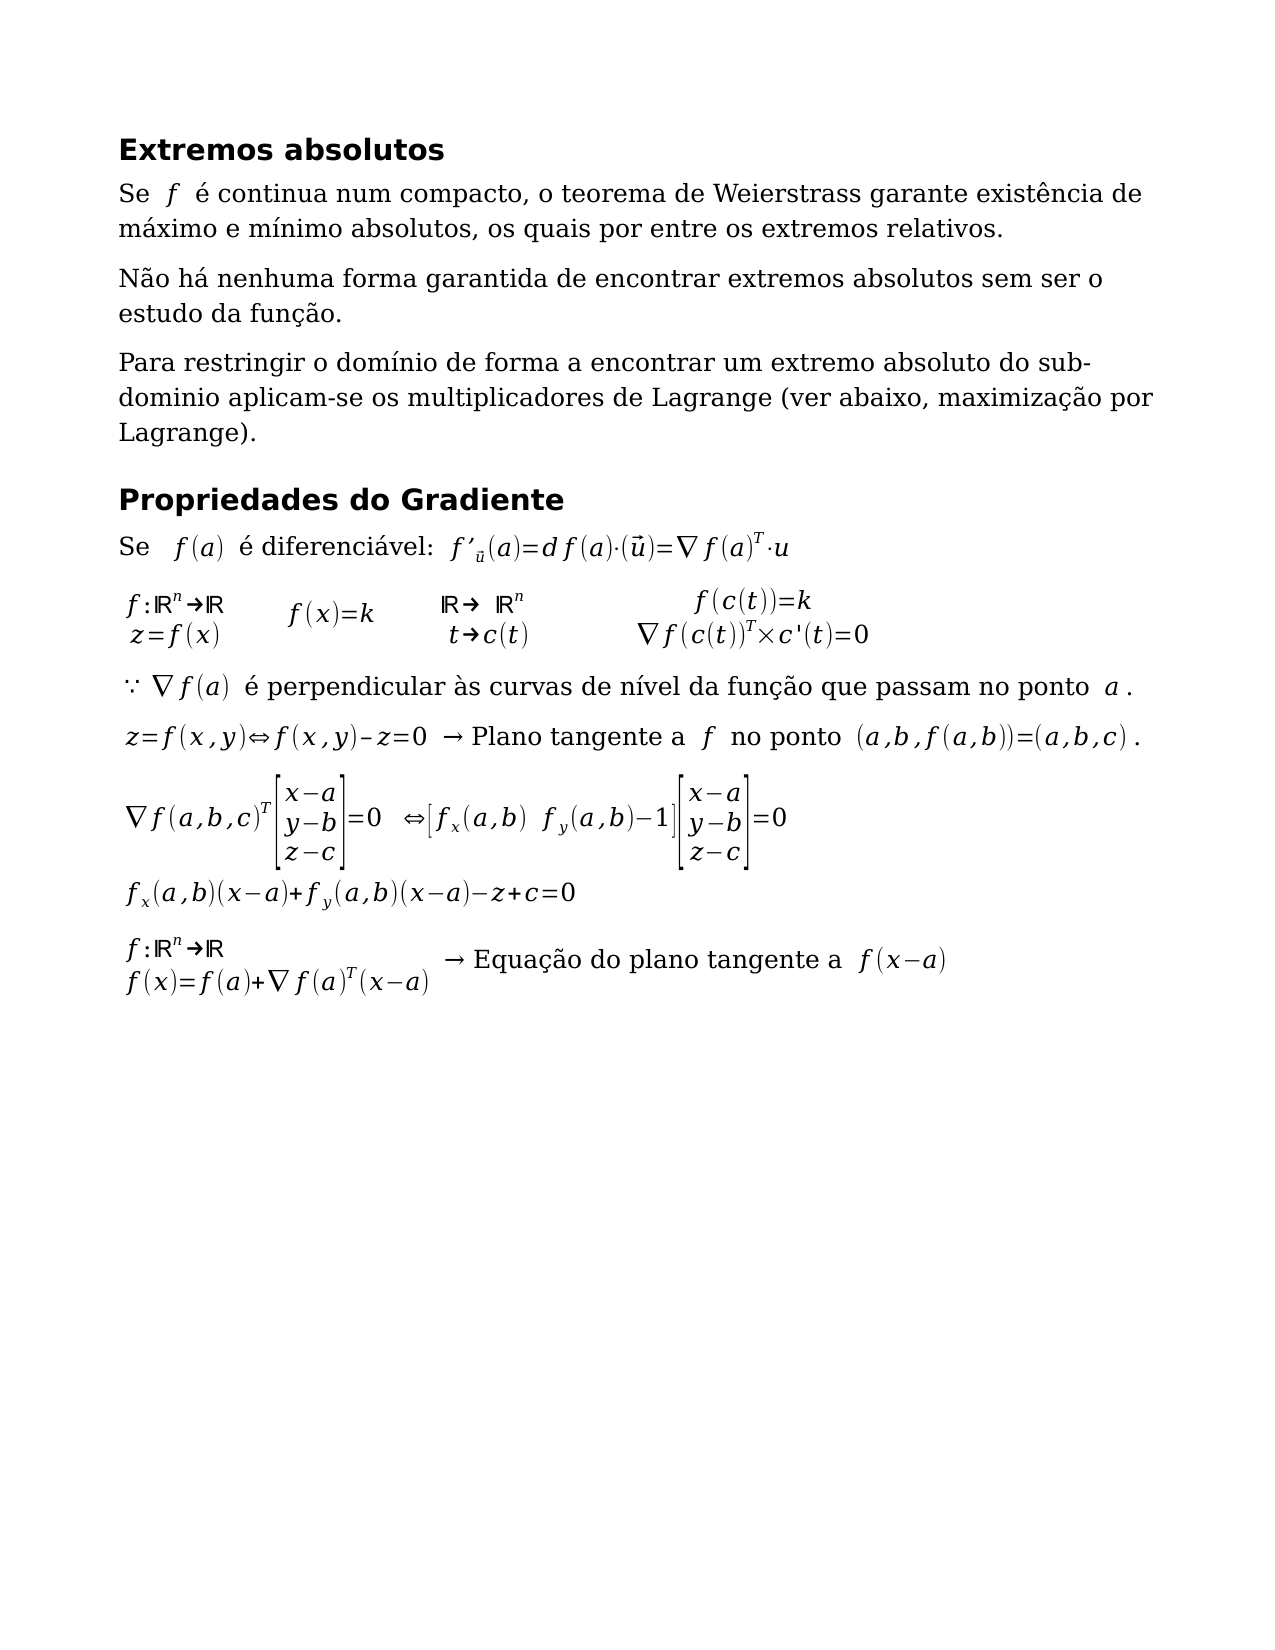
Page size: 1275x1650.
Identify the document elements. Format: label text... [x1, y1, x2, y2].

text Se é diferenciável: [118, 529, 1157, 566]
text Não há nenhuma forma garantida de encontrar extremos absolutos sem ser o estudo da função. [118, 264, 1157, 328]
text é perpendicular às curvas de nível da função que passam no ponto . [118, 672, 1157, 702]
text → Equação do plano tangente a [118, 931, 1157, 998]
text Para restringir o domínio de forma a encontrar um extremo absoluto do sub-dominio aplicam-se os multiplicadores de Lagrange (ver abaixo, maximização por Lagrange). [118, 348, 1157, 448]
subtitle Propriedades do Gradiente [118, 483, 1157, 517]
text → Plano tangente a no ponto . [118, 722, 1157, 753]
subtitle Extremos absolutos [118, 133, 1157, 167]
text Se é continua num compacto, o teorema de Weierstrass garante existência de máximo e mínimo absolutos, os quais por entre os extremos relativos. [118, 179, 1157, 243]
